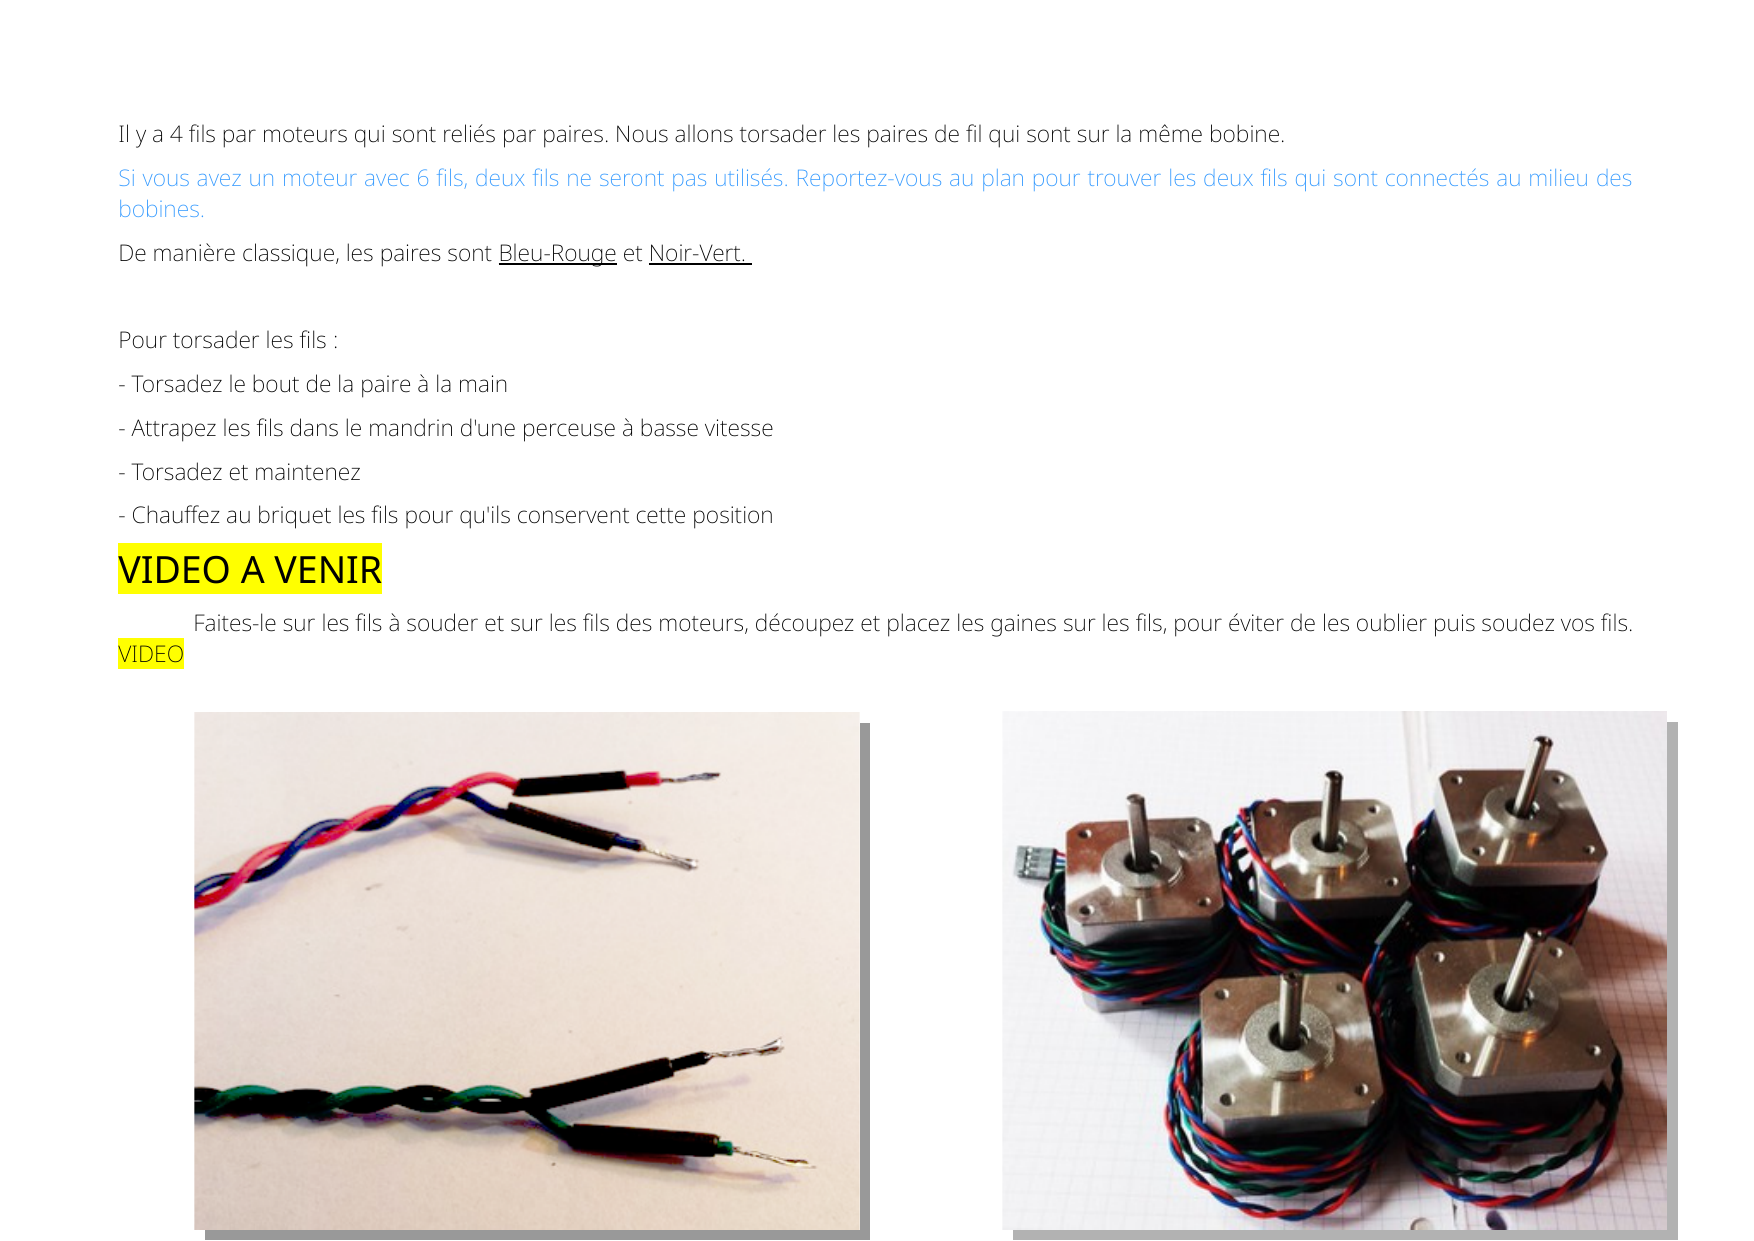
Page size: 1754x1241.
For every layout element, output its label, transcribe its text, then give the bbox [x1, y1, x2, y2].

picture [194, 712, 860, 1230]
text De manière classique, les paires sont Bleu-Rouge et Noir-Vert. [118, 237, 1636, 268]
text Faites-le sur les fils à souder et sur les fils des moteurs, découpez et placez les gaines sur les fils, pour éviter de les oublier puis soudez vos fils. VIDEO [118, 607, 1636, 669]
text Il y a 4 fils par moteurs qui sont reliés par paires. Nous allons torsader les paires de fil qui sont sur la même bobine. [118, 118, 1636, 149]
picture [1002, 711, 1667, 1230]
text Pour torsader les fils : [118, 324, 1636, 356]
subtitle VIDEO A VENIR [118, 543, 1636, 594]
list - Torsadez le bout de la paire à la main [118, 368, 1636, 399]
text - Torsadez et maintenez [118, 456, 1636, 487]
text - Chauffez au briquet les fils pour qu'ils conservent cette position [118, 499, 1636, 531]
text Si vous avez un moteur avec 6 fils, deux fils ne seront pas utilisés. Reportez-vous au plan pour trouver les deux fils qui sont connectés au milieu des bobines. [118, 162, 1636, 224]
text - Attrapez les fils dans le mandrin d'une perceuse à basse vitesse [118, 412, 1636, 443]
